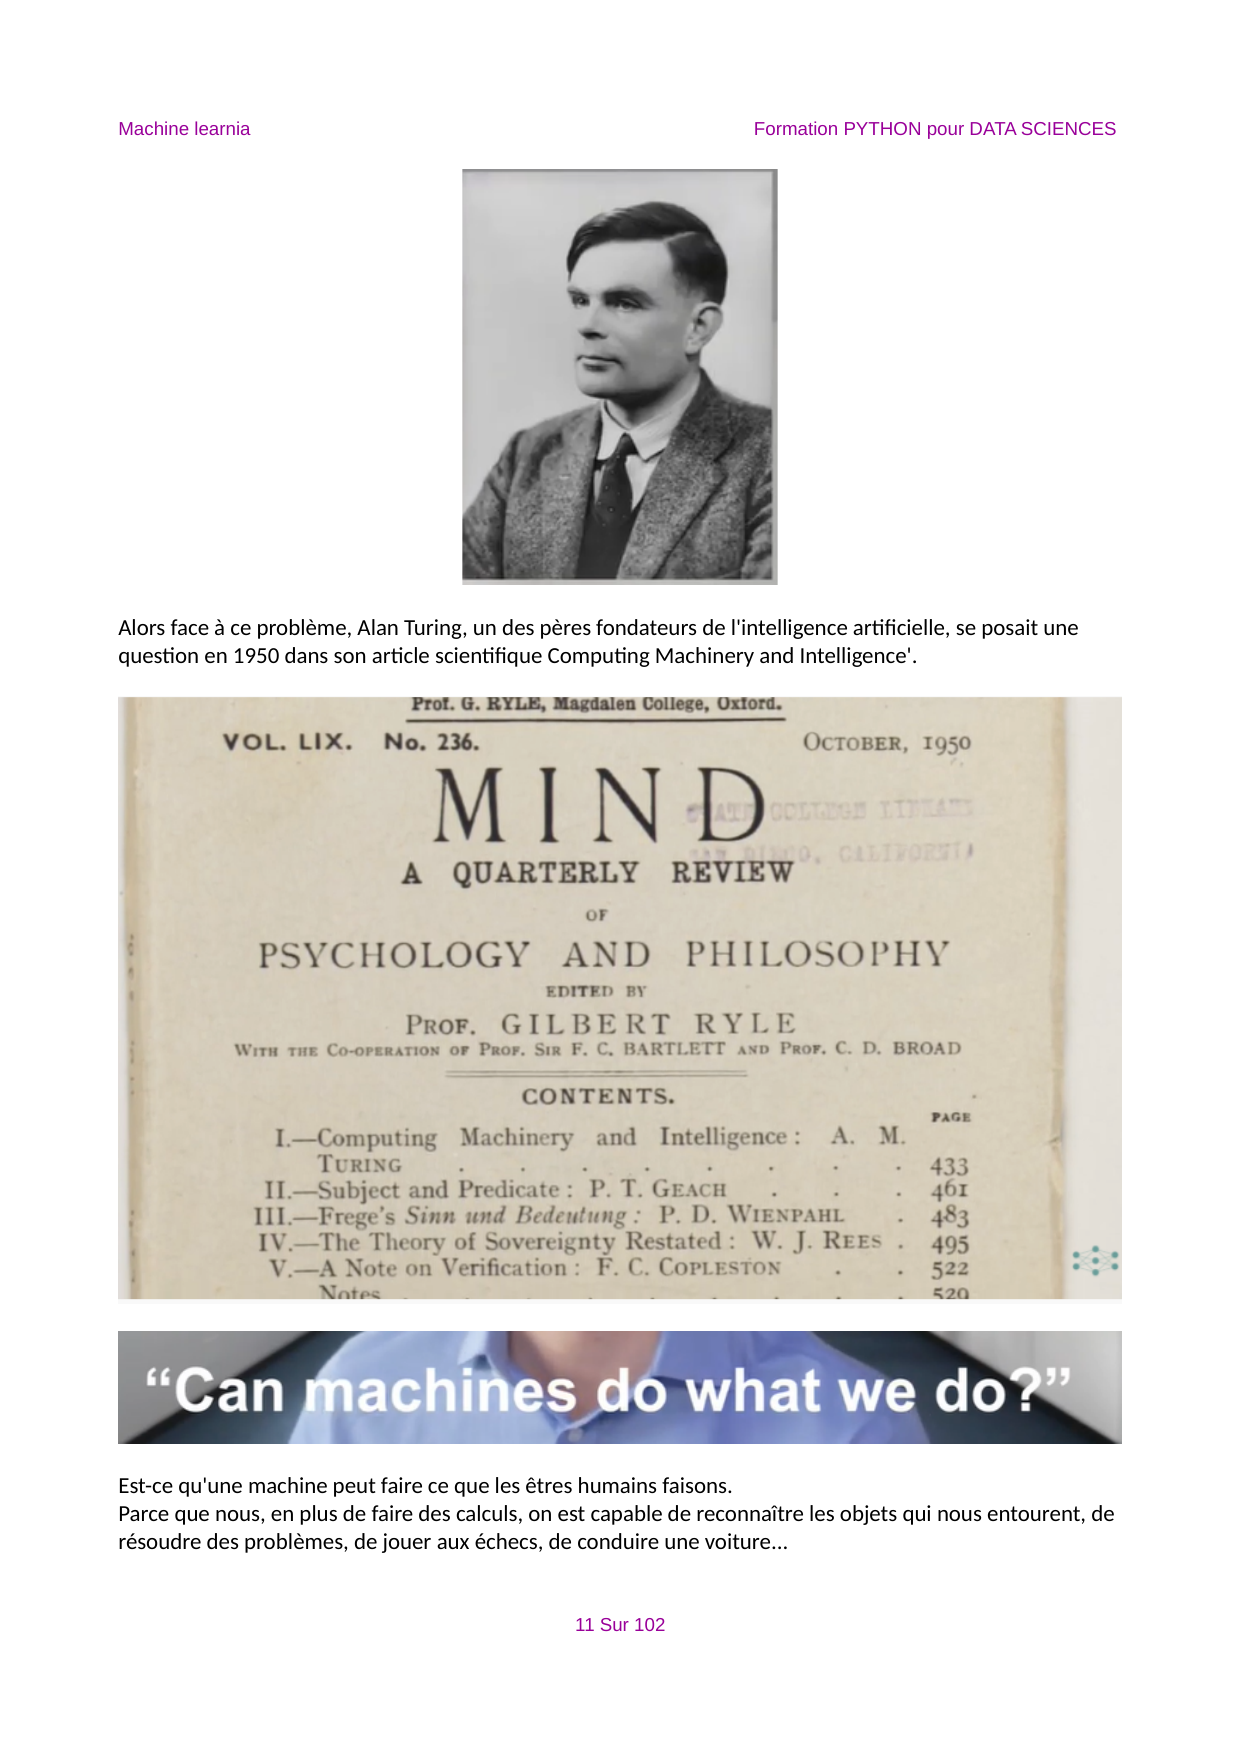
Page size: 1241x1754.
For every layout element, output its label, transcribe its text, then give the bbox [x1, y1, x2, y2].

text Est-ce qu'une machine peut faire ce que les êtres humains faisons. Parce que nous, en plus de faire des calculs, on est capable de reconnaître les objets qui nous entourent, de résoudre des problèmes, de jouer aux échecs, de conduire une voiture... [118, 1471, 1122, 1555]
picture [462, 169, 778, 585]
picture [118, 696, 1122, 1304]
picture [118, 1331, 1122, 1444]
text Alors face à ce problème, Alan Turing, un des pères fondateurs de l'intelligence artificielle, se posait une question en 1950 dans son article scientifique Computing Machinery and Intelligence'. [118, 613, 1122, 669]
